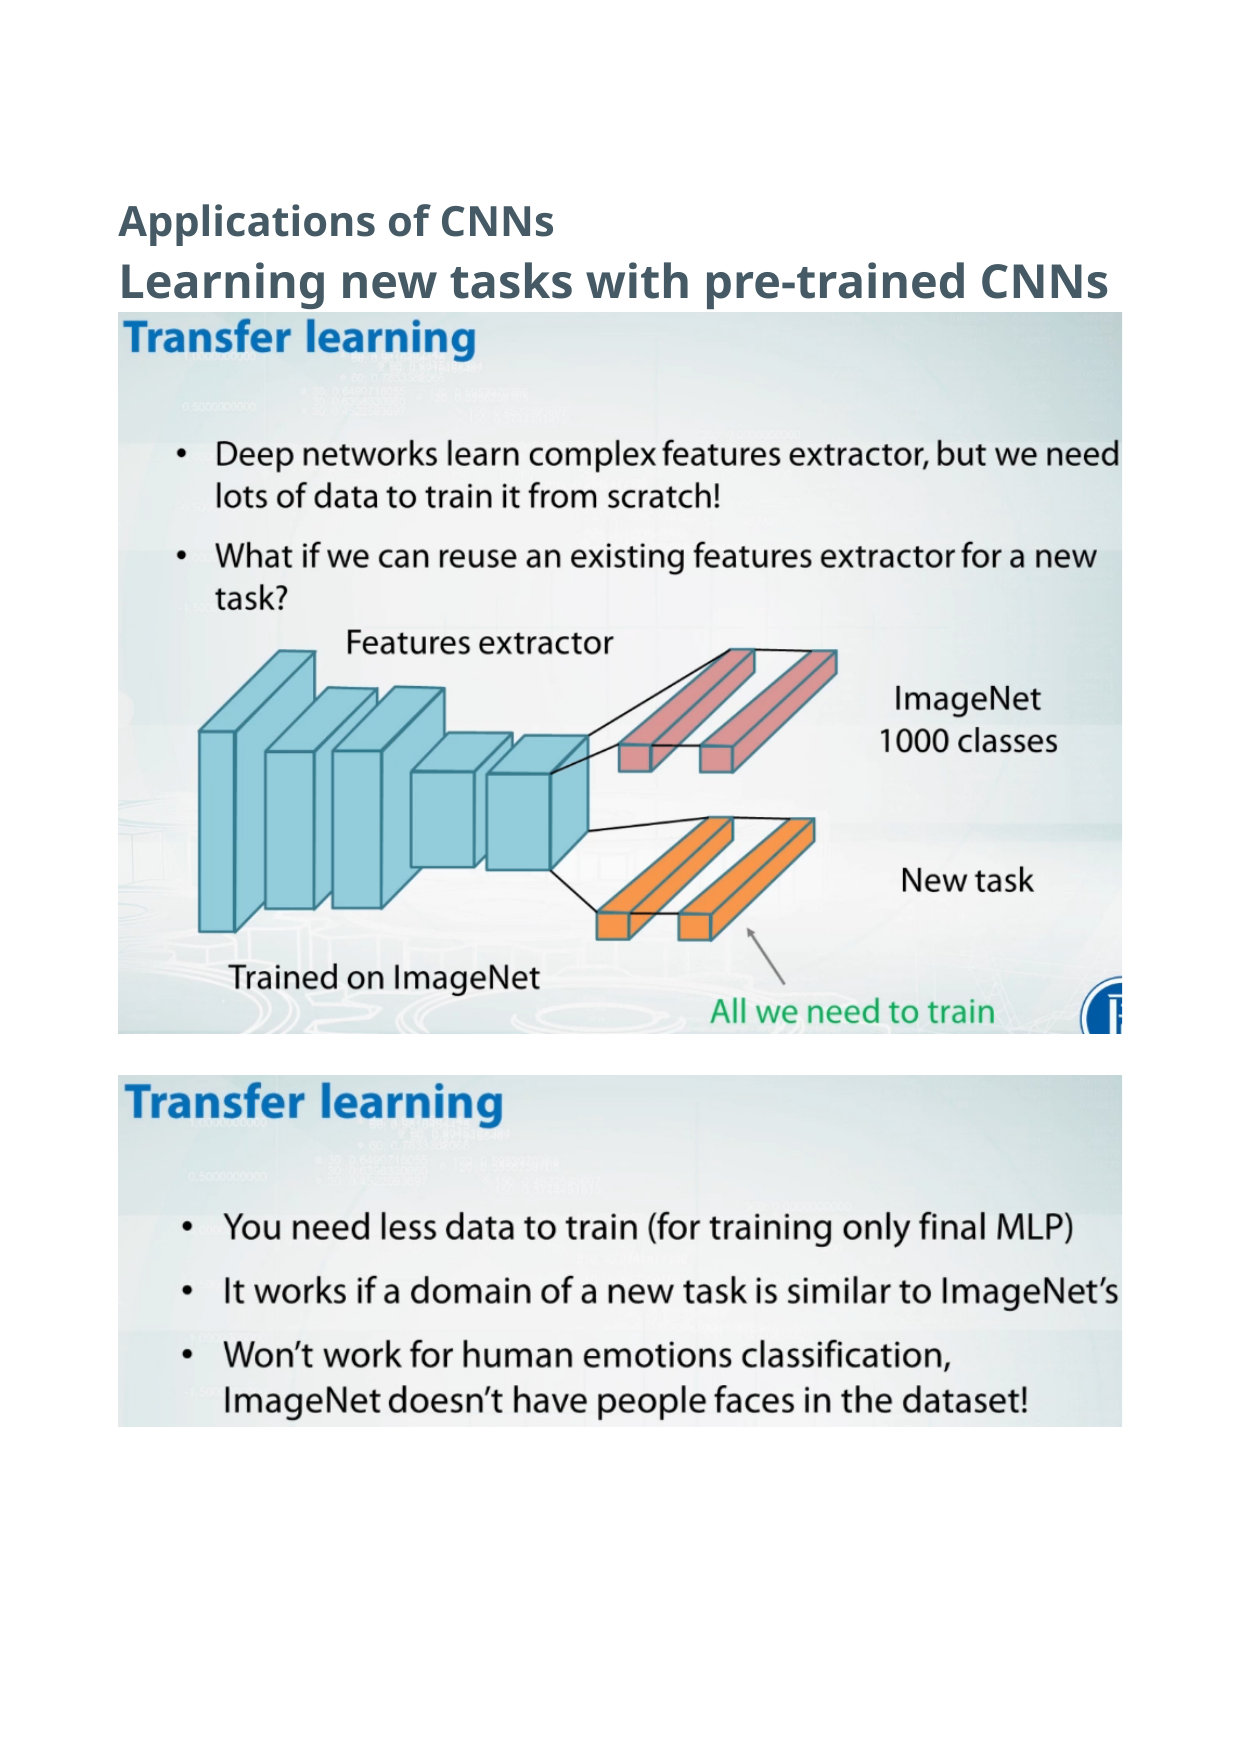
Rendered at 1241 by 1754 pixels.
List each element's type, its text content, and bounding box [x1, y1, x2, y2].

picture [118, 312, 1123, 1034]
subtitle Applications of CNNs [118, 192, 1122, 248]
picture [118, 1075, 1123, 1427]
subtitle Learning new tasks with pre-trained CNNs [118, 248, 1122, 312]
